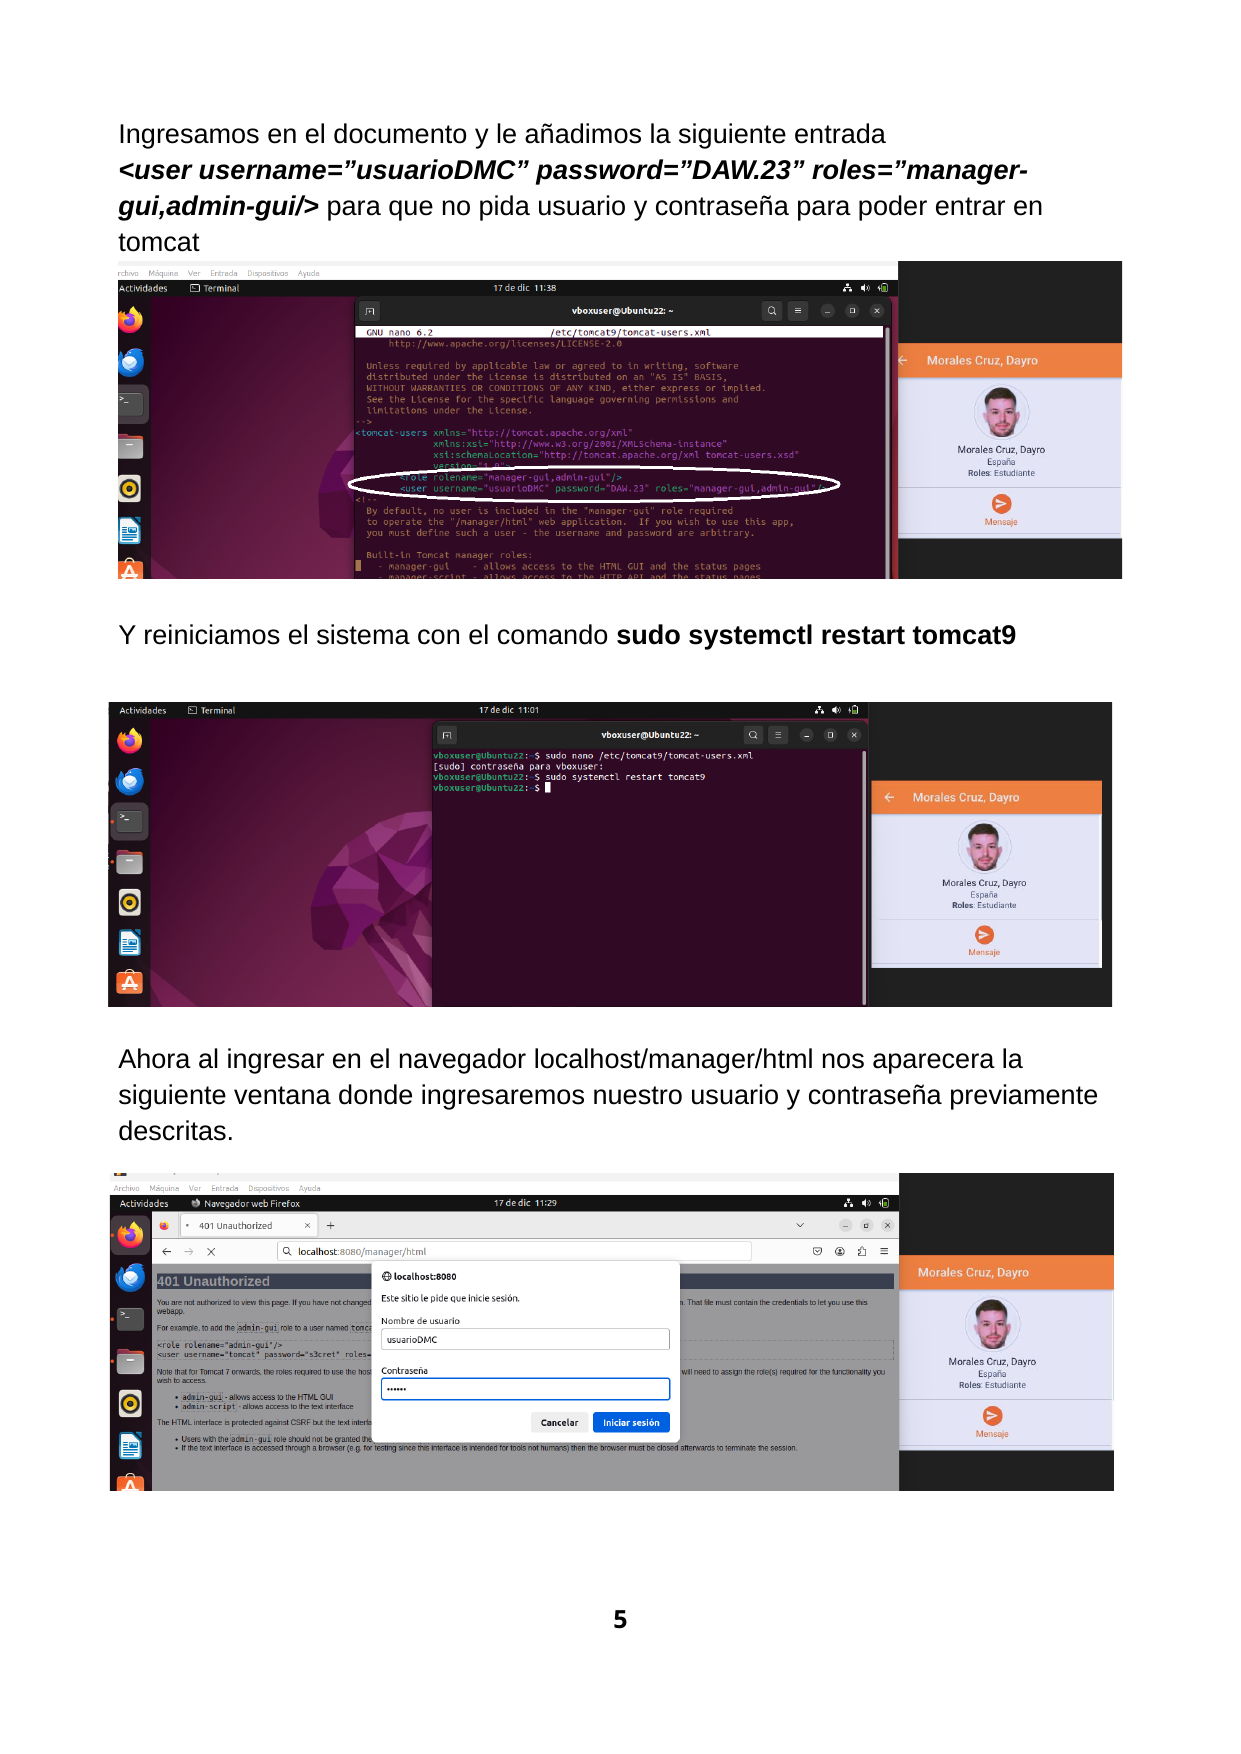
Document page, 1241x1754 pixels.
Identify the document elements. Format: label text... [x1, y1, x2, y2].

picture [118, 261, 1123, 579]
text Y reiniciamos el sistema con el comando sudo systemctl restart tomcat9 [118, 619, 1122, 1038]
text Ahora al ingresar en el navegador localhost/manager/html nos aparecera la siguiente ventana donde ingresaremos nuestro usuario y contraseña previamente descritas. [118, 1043, 1122, 1146]
picture [109, 1173, 1114, 1491]
text Ingresamos en el documento y le añadimos la siguiente entrada <user username=”usuarioDMC” password=”DAW.23” roles=”manager-gui,admin-gui/> para que no pida usuario y contraseña para poder entrar en tomcat [118, 118, 1122, 257]
picture [108, 702, 1113, 1007]
